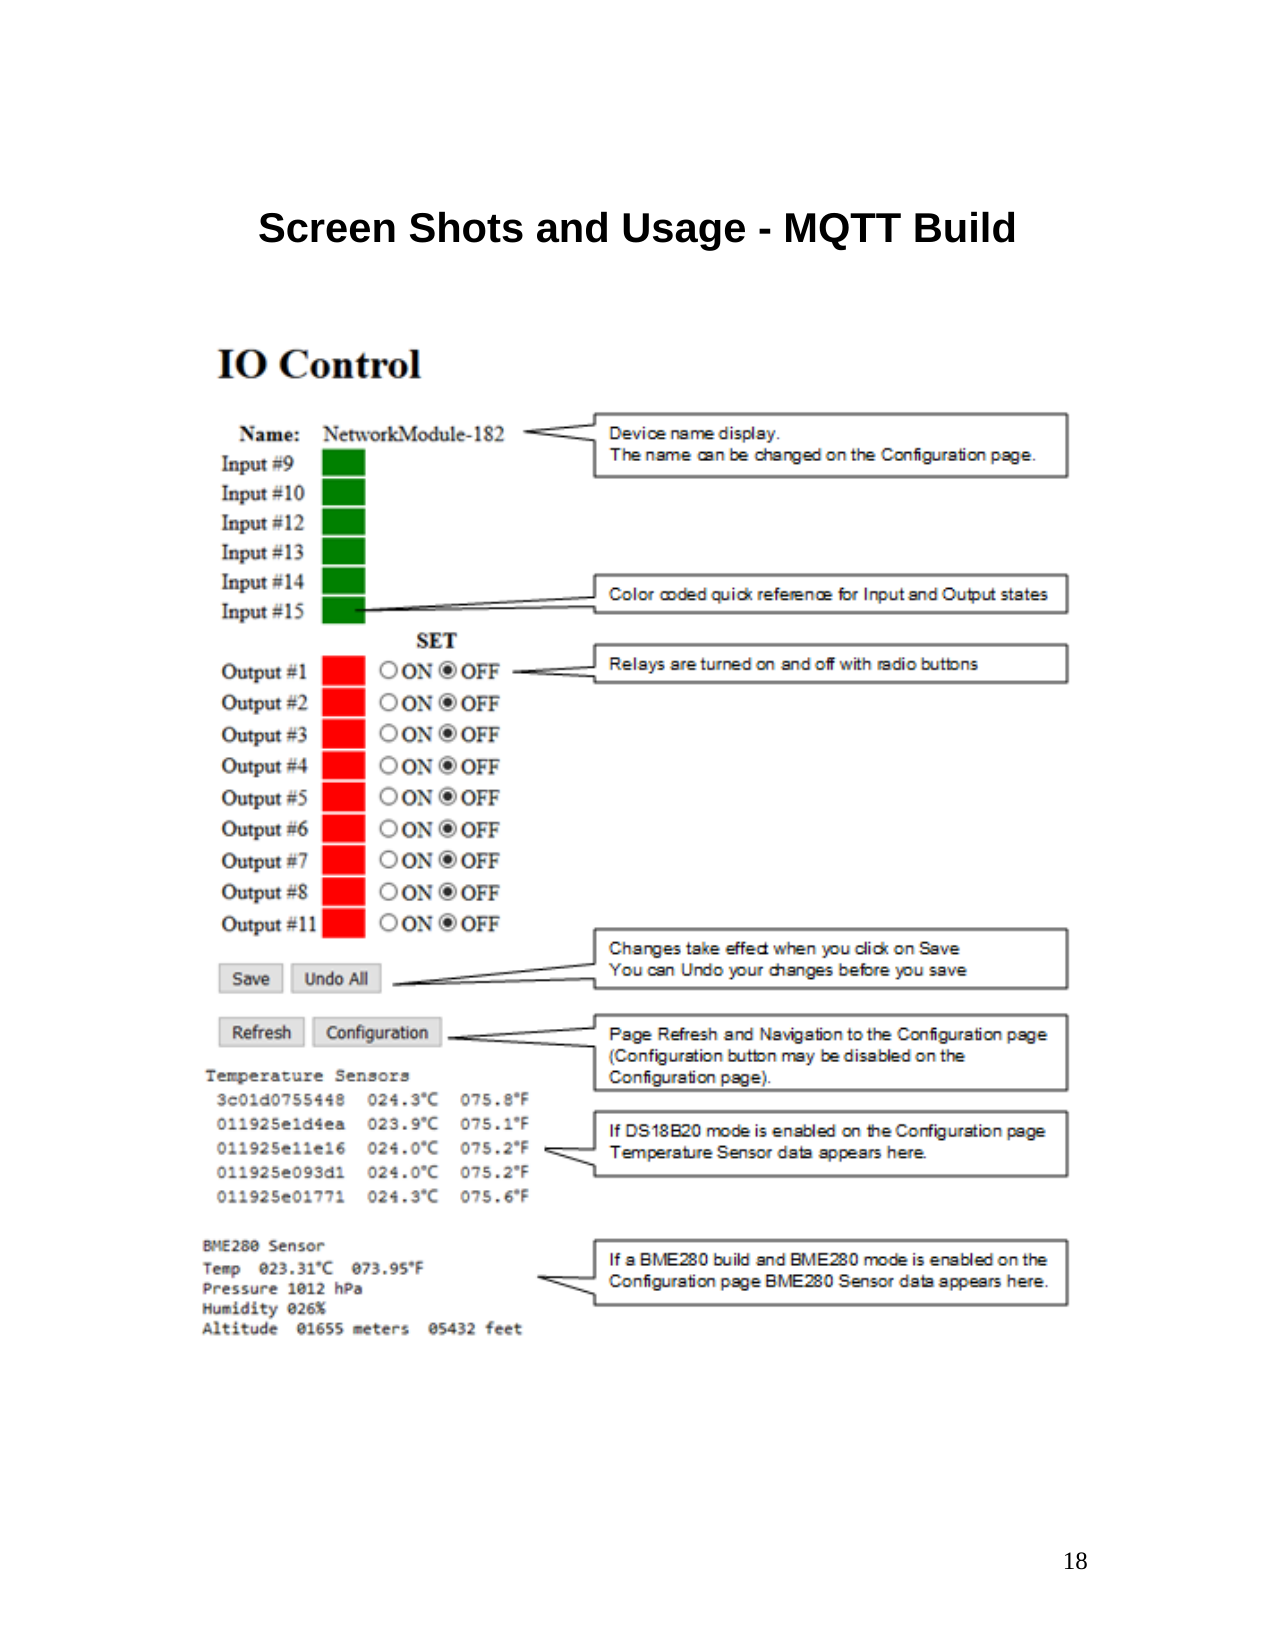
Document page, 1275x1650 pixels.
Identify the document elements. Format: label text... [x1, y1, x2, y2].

subtitle Screen Shots and Usage - MQTT Build [187, 204, 1087, 252]
picture [187, 334, 1089, 1350]
